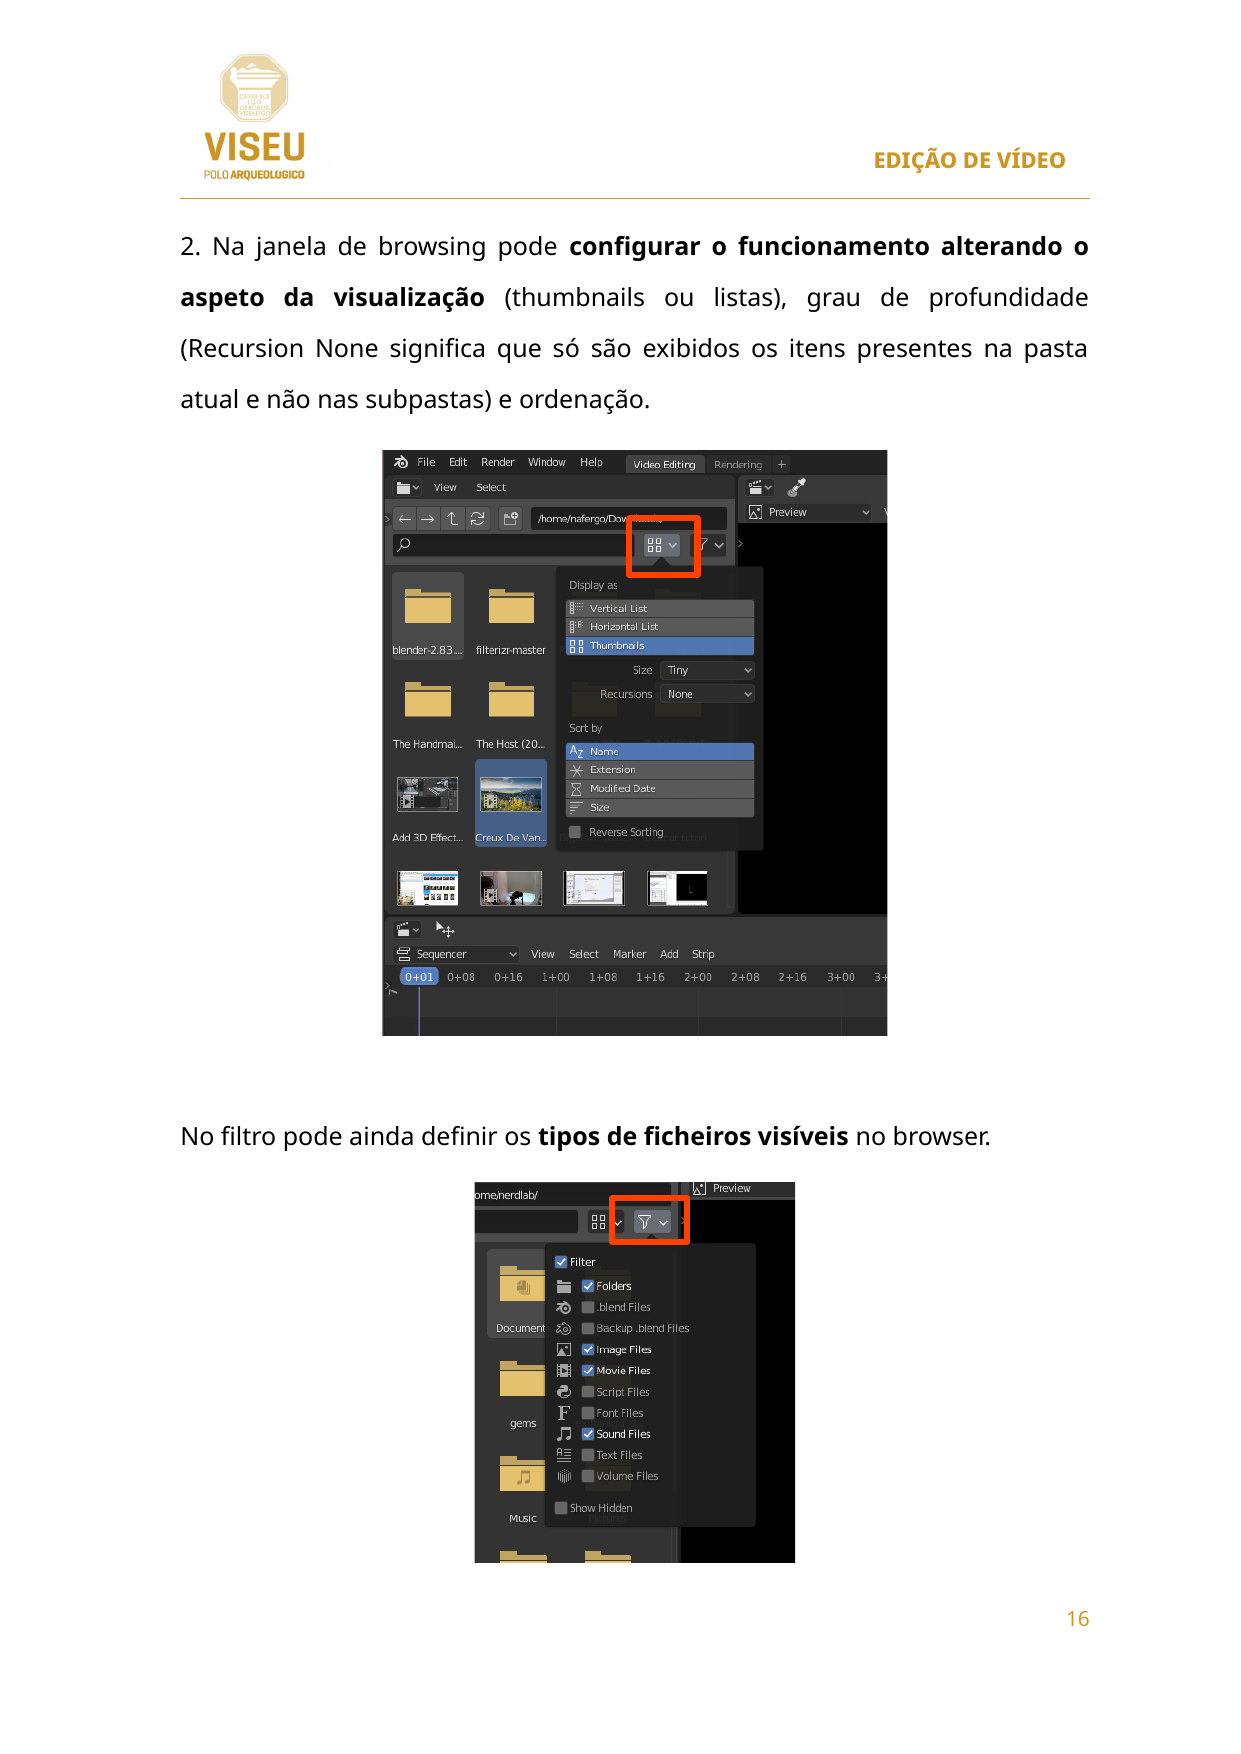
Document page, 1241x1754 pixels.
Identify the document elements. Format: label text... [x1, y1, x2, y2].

picture [382, 450, 888, 1036]
text 2. Na janela de browsing pode configurar o funcionamento alterando o aspeto da visualização (thumbnails ou listas), grau de profundidade (Recursion None significa que só são exibidos os itens presentes na pasta atual e não nas subpastas) e ordenação. [180, 228, 1090, 415]
picture [474, 1182, 796, 1563]
text No filtro pode ainda definir os tipos de ficheiros visíveis no browser. [180, 1118, 1090, 1152]
